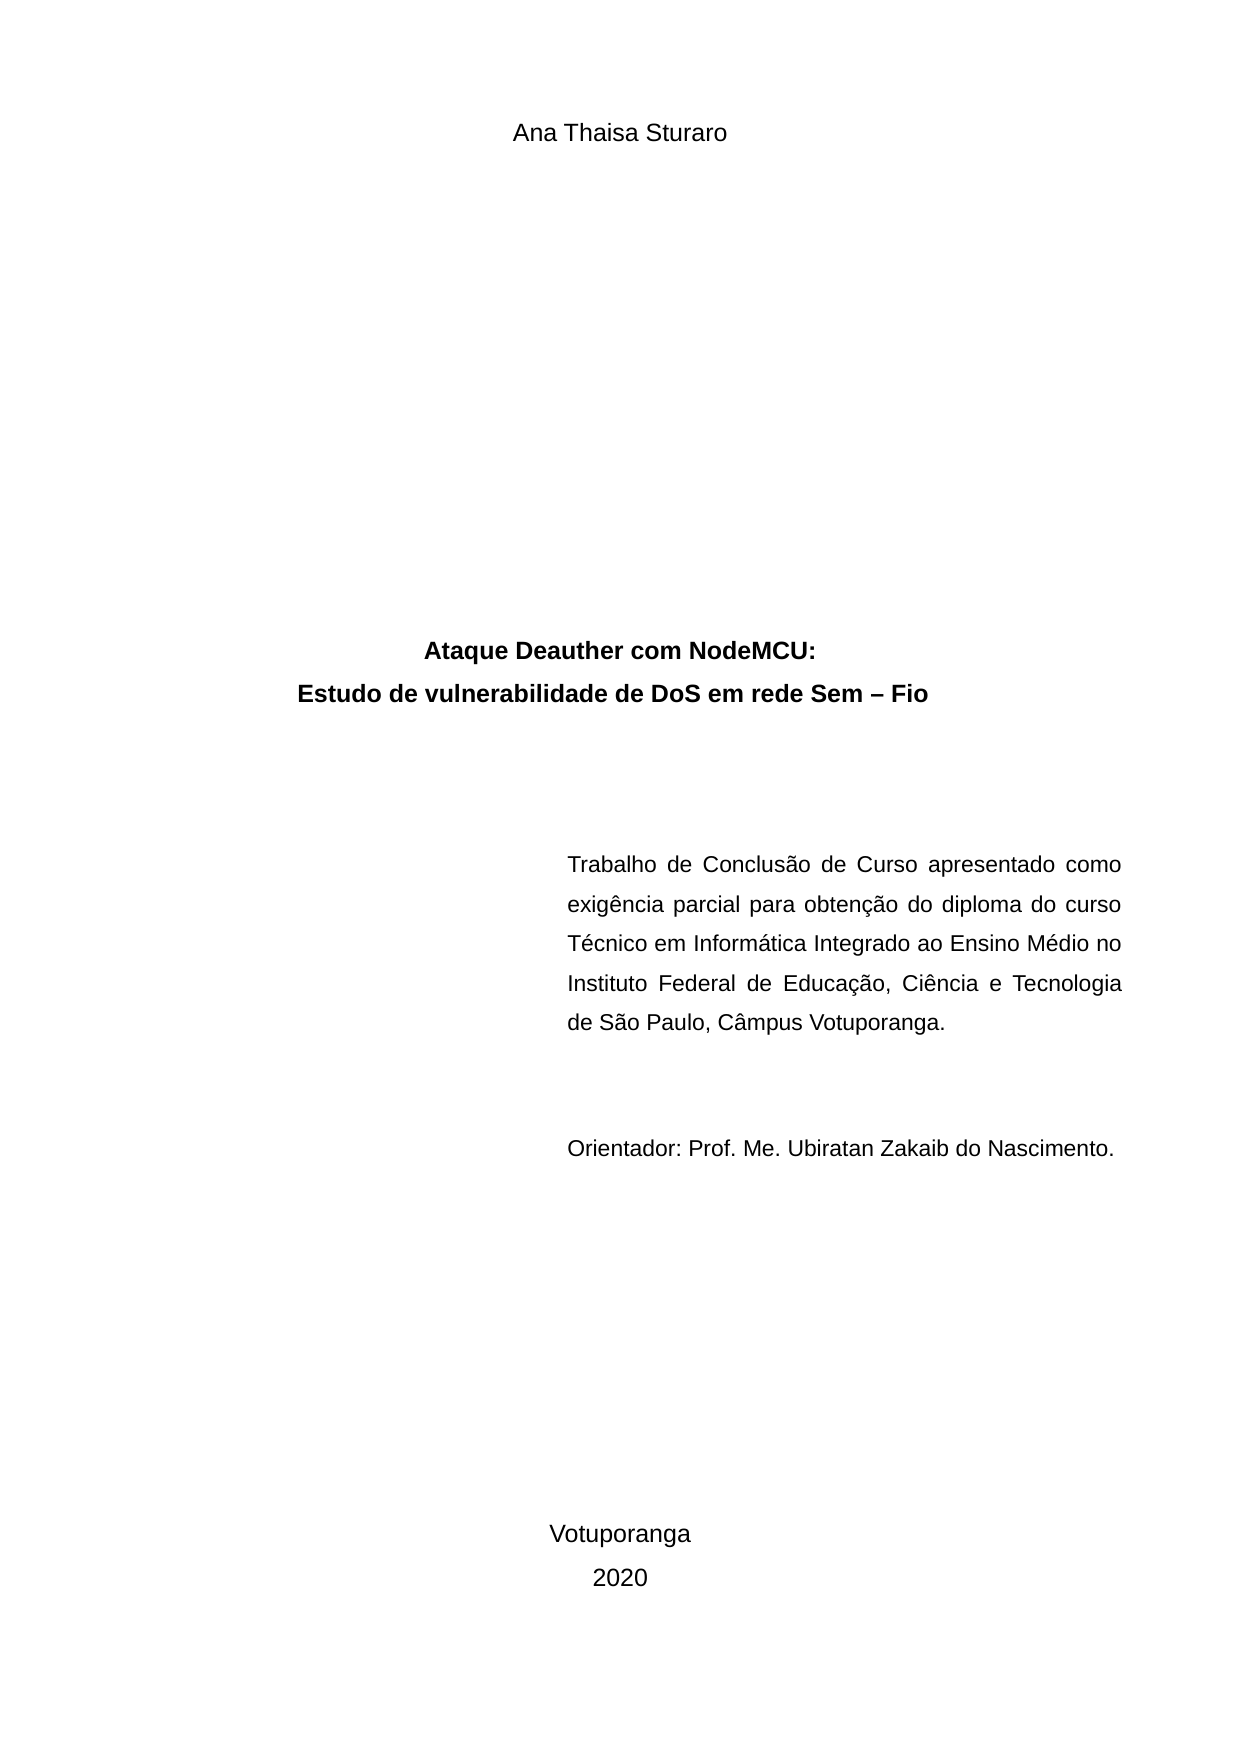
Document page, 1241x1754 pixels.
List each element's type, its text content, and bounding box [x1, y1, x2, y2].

text Orientador: Prof. Me. Ubiratan Zakaib do Nascimento. [567, 1135, 1122, 1161]
text 2020 [118, 1562, 1122, 1591]
text Ataque Deauther com NodeMCU: [118, 636, 1122, 664]
text Votuporanga [118, 1519, 1122, 1548]
text Trabalho de Conclusão de Curso apresentado como exigência parcial para obtenção do diploma do curso Técnico em Informática Integrado ao Ensino Médio no Instituto Federal de Educação, Ciência e Tecnologia de São Paulo, Câmpus Votuporanga. [567, 851, 1122, 1036]
text Estudo de vulnerabilidade de DoS em rede Sem – Fio [118, 679, 1122, 707]
text Ana Thaisa Sturaro [118, 118, 1122, 147]
